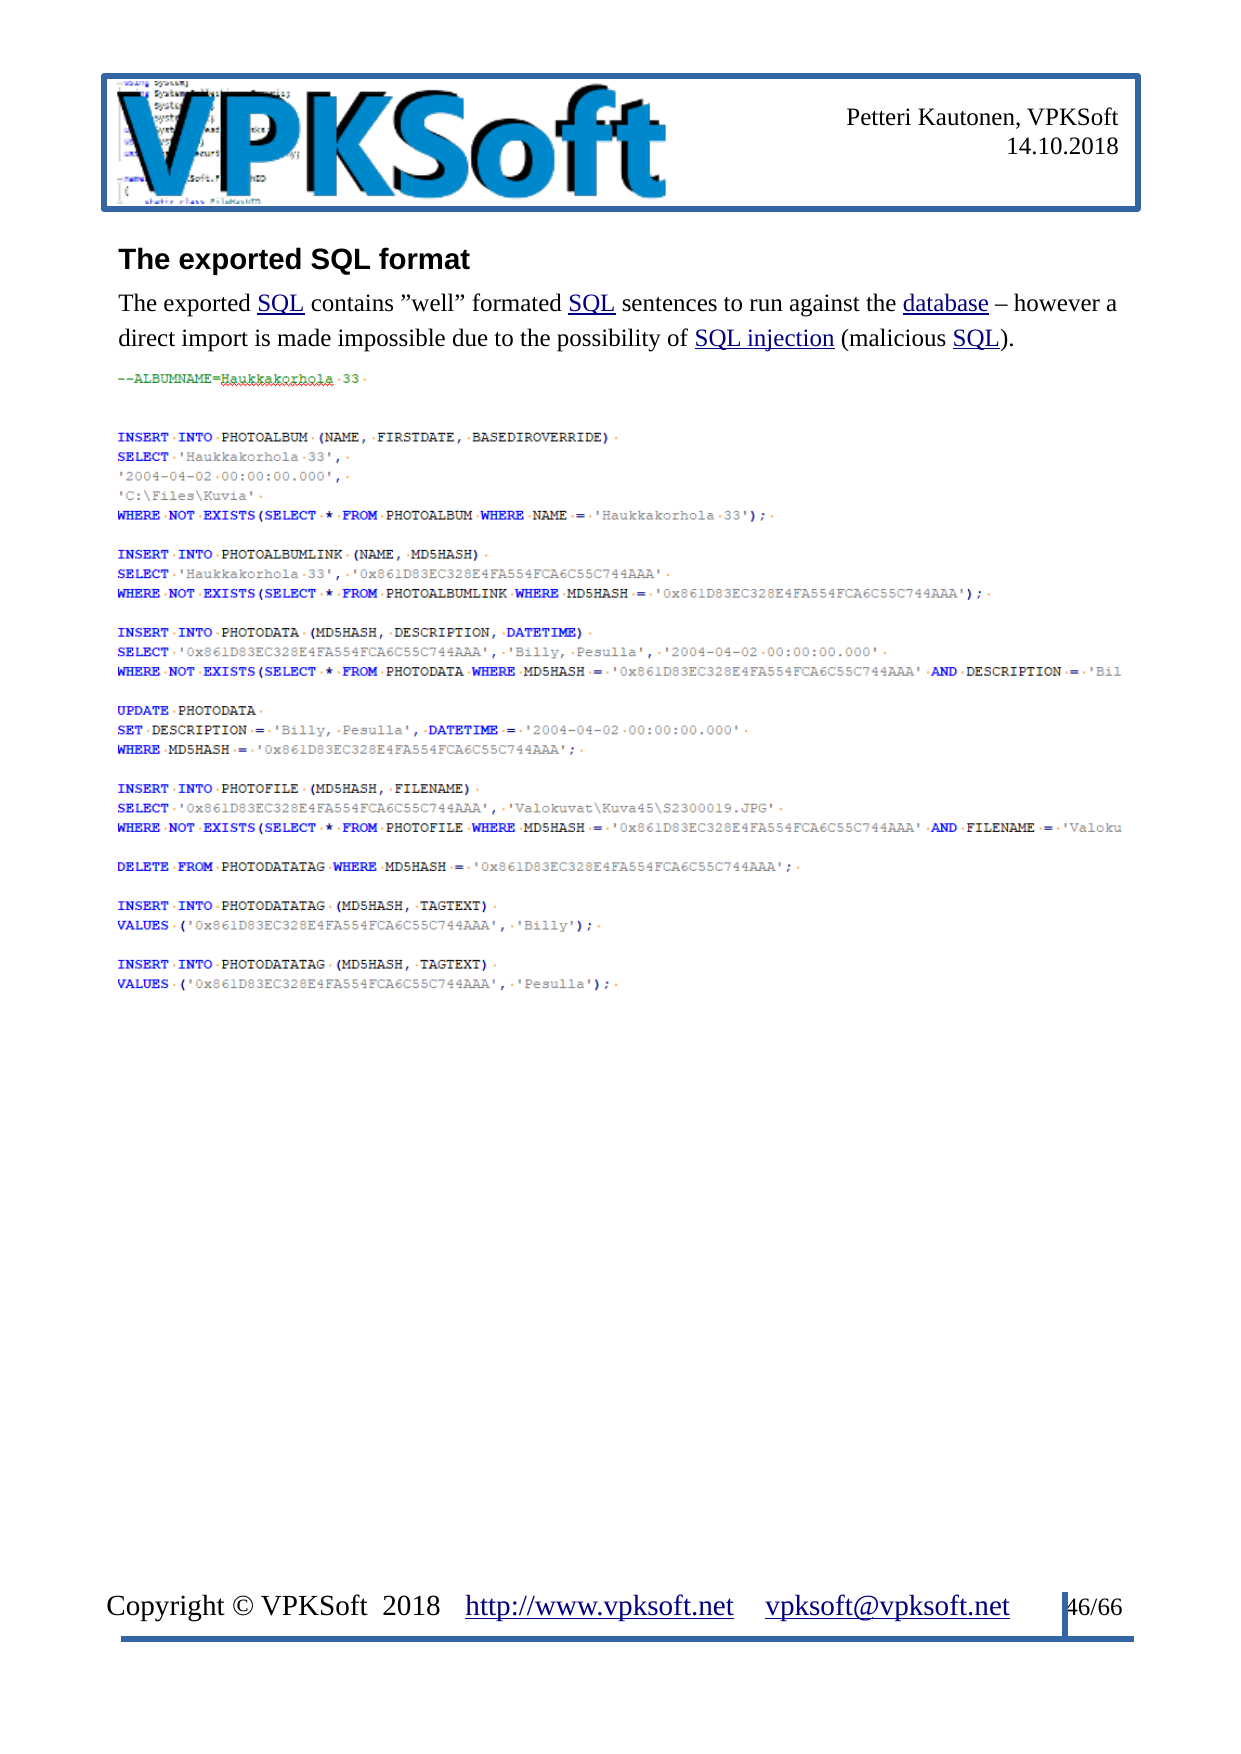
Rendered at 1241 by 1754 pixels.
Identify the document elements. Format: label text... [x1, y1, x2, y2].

subtitle The exported SQL format [118, 242, 1122, 276]
text The exported SQL contains ”well” formated SQL sentences to run against the database – however a direct import is made impossible due to the possibility of SQL injection (malicious SQL). [118, 288, 1122, 352]
picture [118, 371, 1123, 999]
picture [116, 81, 672, 204]
